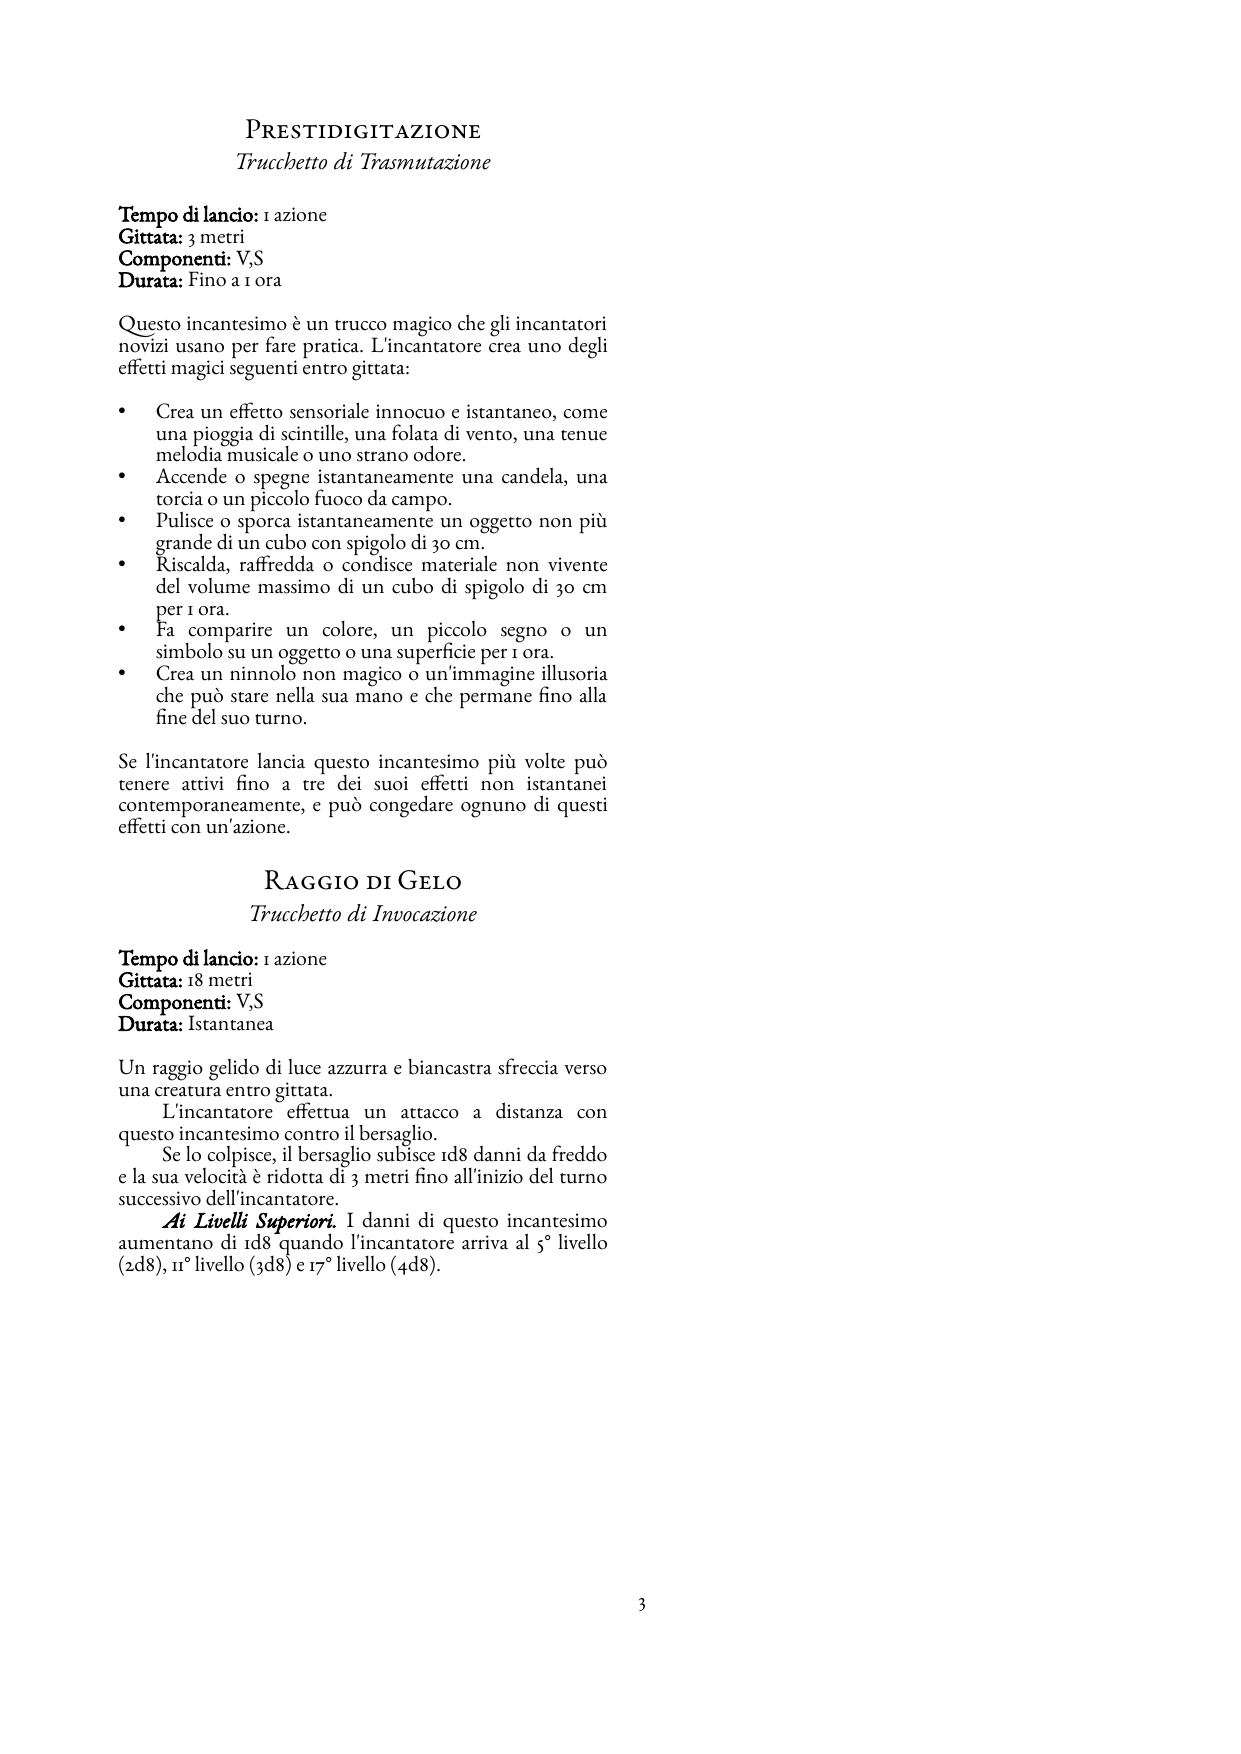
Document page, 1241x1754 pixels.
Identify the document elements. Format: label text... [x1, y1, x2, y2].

list Fa comparire un colore, un piccolo segno o un simbolo su un oggetto o una superficie per 1 ora. [118, 621, 608, 665]
text Ai Livelli Superiori. I danni di questo incantesimo aumentano di 1d8 quando l'incantatore arriva al 5° livello (2d8), 11° livello (3d8) e 17° livello (4d8). [118, 1212, 608, 1277]
text Componenti: V,S [118, 1002, 161, 1015]
list Accende o spegne istantaneamente una candela, una torcia o un piccolo fuoco da campo. [118, 468, 608, 512]
text Se lo colpisce, il bersaglio subisce 1d8 danni da freddo e la sua velocità è ridotta di 3 metri fino all'inizio del turno successivo dell'incantatore. [118, 1146, 608, 1212]
subtitle Trucchetto di Invocazione [118, 904, 608, 928]
list Crea un ninnolo non magico o un'immagine illusoria che può stare nella sua mano e che permane fino alla fine del suo turno. [118, 665, 608, 731]
text Durata: Istantanea [118, 1015, 608, 1037]
text Tempo di lancio: 1 azione [118, 194, 608, 227]
subtitle Prestidigitazione [118, 118, 608, 147]
subtitle Trucchetto di Trasmutazione [118, 152, 608, 177]
text L'incantatore effettua un attacco a distanza con questo incantesimo contro il bersaglio. [118, 1102, 608, 1146]
text Tempo di lancio: 1 azione [118, 946, 608, 971]
text Componenti: V,S [123, 993, 608, 1015]
list Pulisce o sporca istantaneamente un oggetto non più grande di un cubo con spigolo di 30 cm. [118, 512, 608, 556]
subtitle Raggio di Gelo [118, 869, 608, 898]
text Gittata: 18 metri [118, 971, 608, 993]
text Componenti: V,S [118, 249, 608, 271]
text Se l'incantatore lancia questo incantesimo più volte può tenere attivi fino a tre dei suoi effetti non istantanei contemporaneamente, e può congedare ognuno di questi effetti con un'azione. [118, 752, 608, 840]
text Gittata: 3 metri [118, 227, 608, 249]
list Riscalda, raffredda o condisce materiale non vivente del volume massimo di un cubo di spigolo di 30 cm per 1 ora. [118, 556, 608, 621]
list Crea un effetto sensoriale innocuo e istantaneo, come una pioggia di scintille, una folata di vento, una tenue melodia musicale o uno strano odore. [118, 402, 608, 468]
text Questo incantesimo è un trucco magico che gli incantatori novizi usano per fare pratica. L'incantatore crea uno degli effetti magici seguenti entro gittata: [118, 315, 608, 381]
text Un raggio gelido di luce azzurra e biancastra sfreccia verso una creatura entro gittata. [118, 1059, 608, 1102]
text Durata: Fino a 1 ora [118, 271, 608, 293]
